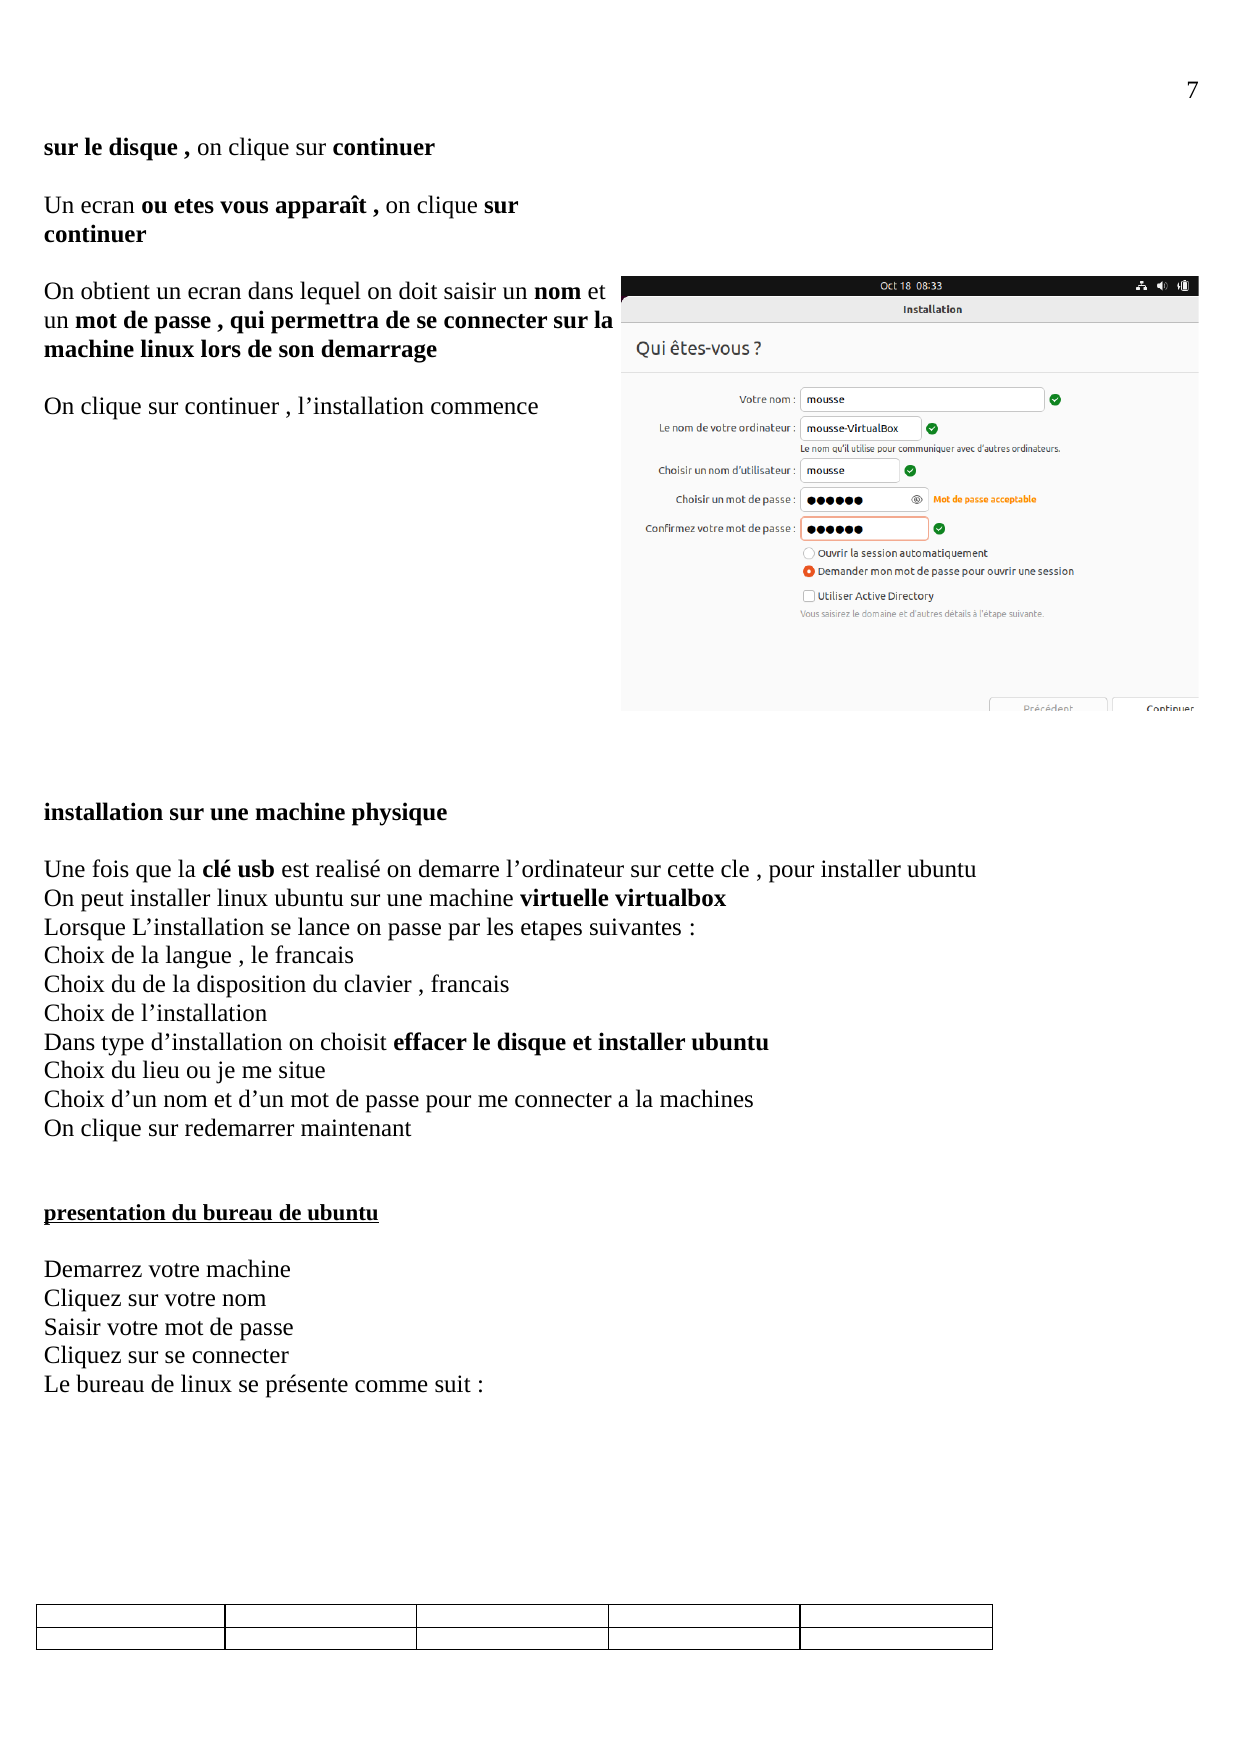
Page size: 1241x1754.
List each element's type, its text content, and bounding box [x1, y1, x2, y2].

text Choix d’un nom et d’un mot de passe pour me connecter a la machines [44, 1084, 1198, 1113]
table_header sur le disque , on clique sur continuer Un ecran ou etes vous apparaît , on clique sur continuer [44, 133, 621, 276]
text Choix de la langue , le francais [44, 940, 1198, 969]
text Choix du de la disposition du clavier , francais [44, 969, 1198, 998]
text Choix de l’installation [44, 998, 1198, 1027]
table_cell [621, 711, 1198, 739]
text Lorsque L’installation se lance on passe par les etapes suivantes : [44, 912, 1198, 940]
text Cliquez sur votre nom [44, 1283, 1198, 1312]
text Choix du lieu ou je me situe [44, 1055, 1198, 1084]
text Le bureau de linux se présente comme suit : [44, 1369, 1198, 1398]
text presentation du bureau de ubuntu [44, 1199, 1198, 1225]
table_header [621, 133, 1198, 276]
text On clique sur redemarrer maintenant [44, 1113, 1198, 1142]
text Cliquez sur se connecter [44, 1340, 1198, 1369]
table_cell On obtient un ecran dans lequel on doit saisir un nom et un mot de passe , qui permettra de se connecter sur la machine linux lors de son demarrage On clique sur continuer , l’installation commence [44, 276, 621, 739]
text Une fois que la clé usb est realisé on demarre l’ordinateur sur cette cle , pour installer ubuntu [44, 854, 1198, 883]
text installation sur une machine physique [44, 797, 1198, 825]
text Dans type d’installation on choisit effacer le disque et installer ubuntu [44, 1027, 1198, 1055]
picture [621, 276, 1199, 711]
text Demarrez votre machine [44, 1254, 1198, 1283]
text Saisir votre mot de passe [44, 1312, 1198, 1340]
text On peut installer linux ubuntu sur une machine virtuelle virtualbox [44, 883, 1198, 912]
